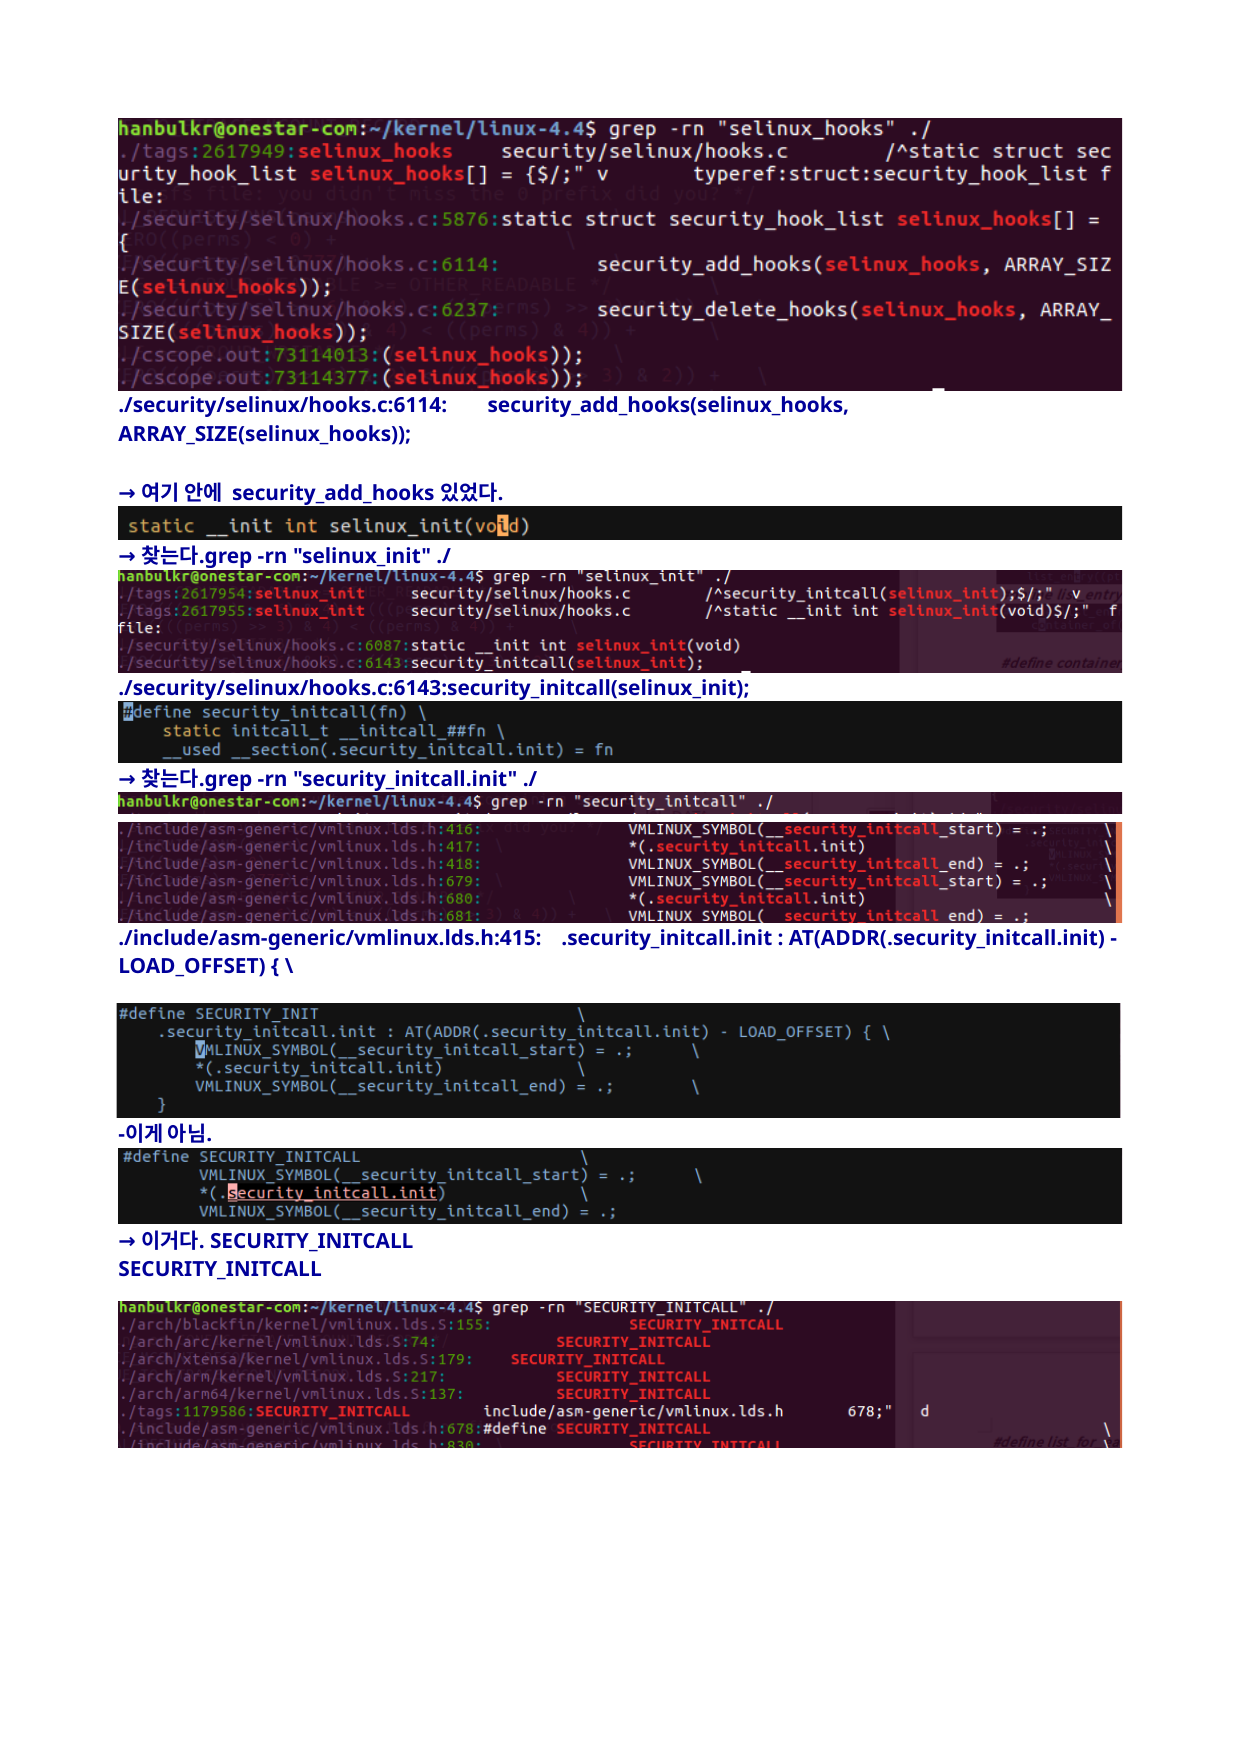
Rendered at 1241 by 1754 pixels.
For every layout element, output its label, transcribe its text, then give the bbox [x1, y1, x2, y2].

picture [118, 118, 1123, 391]
text ./security/selinux/hooks.c:6114: security_add_hooks(selinux_hooks, ARRAY_SIZE(selinux_hooks)); [118, 391, 1122, 447]
text -이게 아님. [118, 979, 1122, 1148]
picture [118, 701, 1123, 763]
text ./include/asm-generic/vmlinux.lds.h:415: .security_initcall.init : AT(ADDR(.security_initcall.init) - LOAD_OFFSET) { \ [118, 923, 1122, 979]
picture [118, 506, 1123, 540]
text → 찾는다.grep -rn "security_initcall.init" ./ [118, 763, 1122, 792]
text → 이거다. SECURITY_INITCALL [118, 1224, 1122, 1254]
text → 찾는다.grep -rn "selinux_init" ./ [118, 540, 1122, 570]
text SECURITY_INITCALL [118, 1254, 1122, 1283]
picture [116, 1003, 1121, 1118]
picture [118, 1301, 1123, 1448]
picture [118, 792, 1123, 814]
picture [118, 570, 1123, 673]
picture [118, 822, 1123, 923]
text [118, 814, 1122, 822]
picture [118, 1148, 1123, 1224]
text ./security/selinux/hooks.c:6143:security_initcall(selinux_init); [118, 673, 1122, 701]
text → 여기 안에 security_add_hooks 있었다. [118, 476, 1122, 506]
